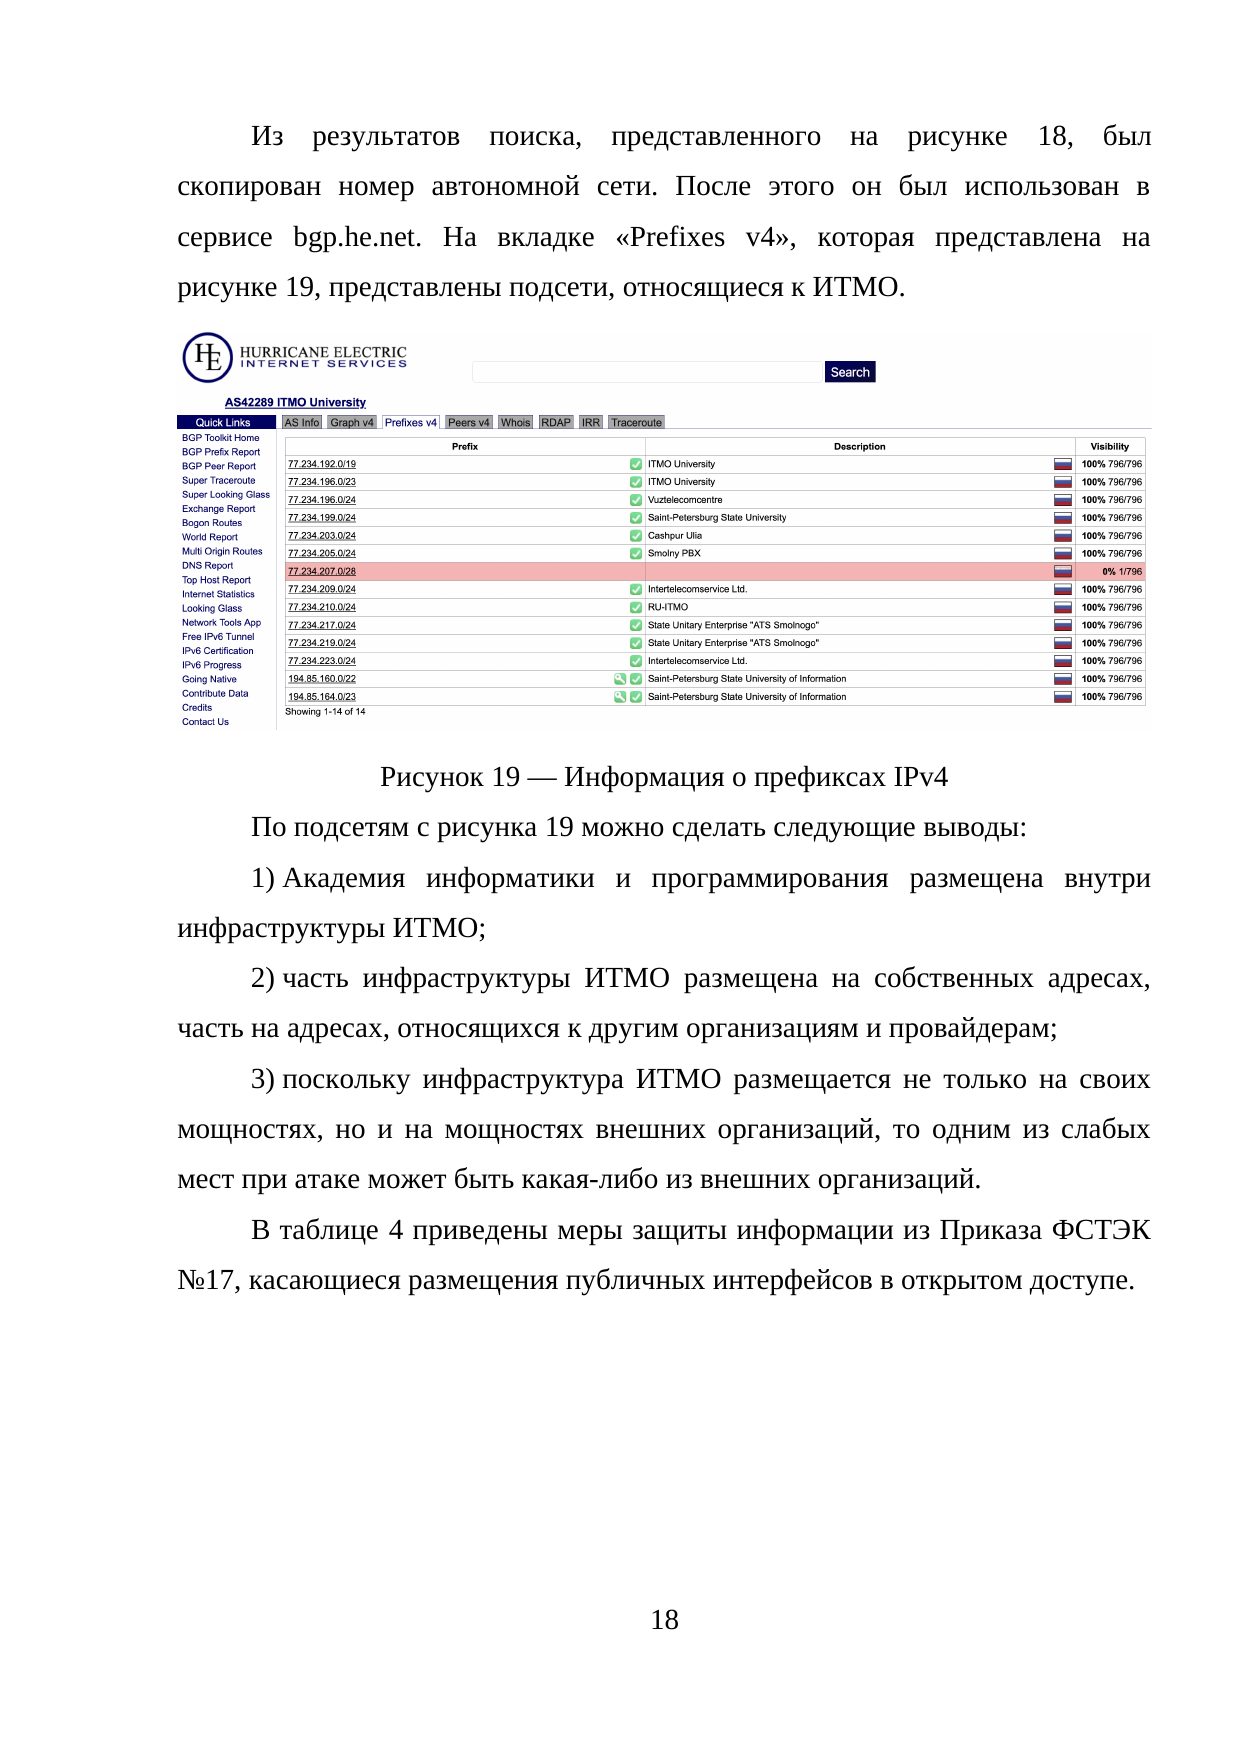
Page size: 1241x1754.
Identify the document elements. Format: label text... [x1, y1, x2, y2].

text В таблице 4 приведены меры защиты информации из Приказа ФСТЭК №17, касающиеся размещения публичных интерфейсов в открытом доступе. [177, 1212, 1152, 1296]
list Академия информатики и программирования размещена внутри инфраструктуры ИТМО; [177, 860, 1152, 943]
text По подсетям с рисунка 19 можно сделать следующие выводы: [177, 809, 1152, 843]
list часть инфраструктуры ИТМО размещена на собственных адресах, часть на адресах, относящихся к другим организациям и провайдерам; [177, 960, 1152, 1044]
text Из результатов поиска, представленного на рисунке 18, был скопирован номер автономной сети. После этого он был использован в сервисе bgp.he.net. На вкладке «Prefixes v4», которая представлена на рисунке 19, представлены подсети, относящиеся к ИТМО. [177, 118, 1152, 303]
list поскольку инфраструктура ИТМО размещается не только на своих мощностях, но и на мощностях внешних организаций, то одним из слабых мест при атаке может быть какая-либо из внешних организаций. [177, 1061, 1152, 1195]
text Рисунок 19 — Информация о префиксах IPv4 [177, 730, 1152, 793]
picture [177, 331, 1152, 730]
